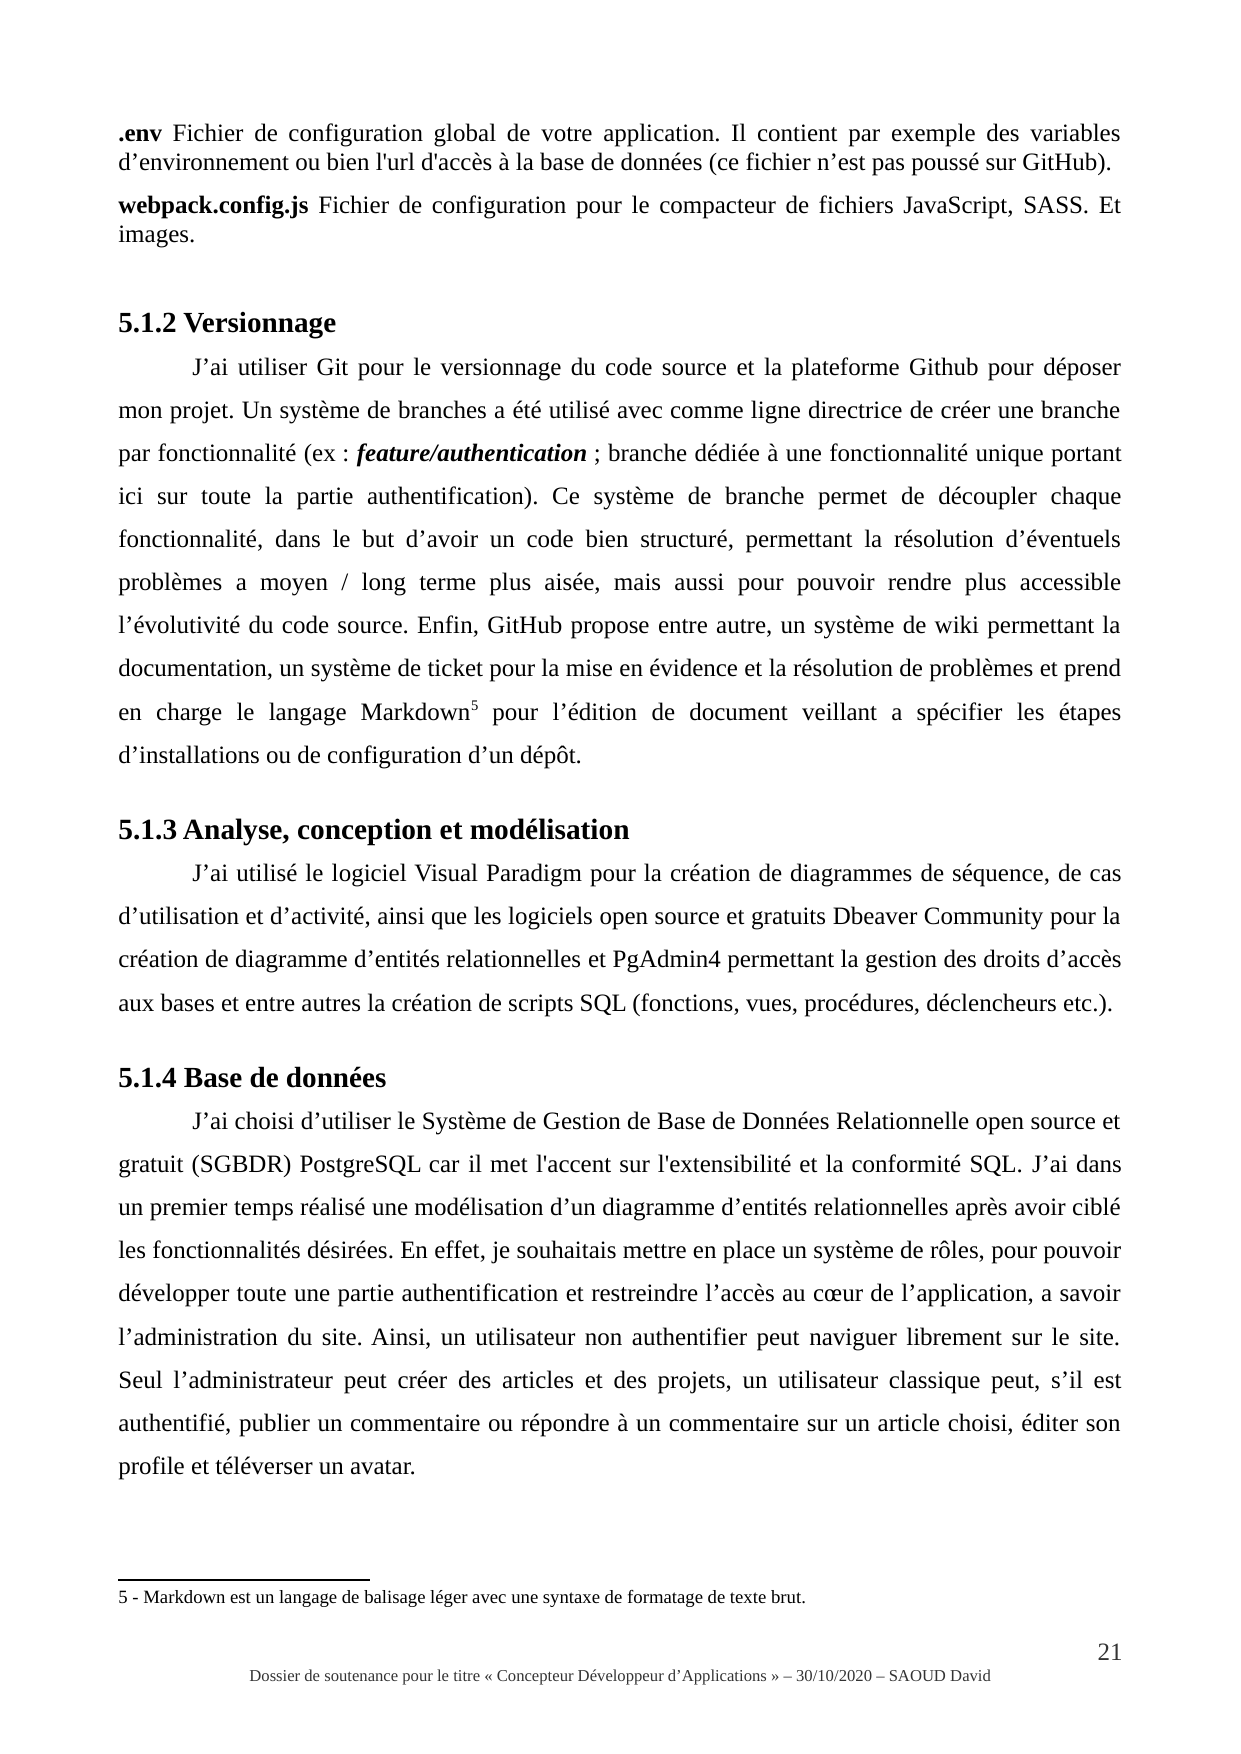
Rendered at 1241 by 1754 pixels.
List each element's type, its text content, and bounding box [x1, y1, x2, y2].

text - Markdown est un langage de balisage léger avec une syntaxe de formatage de texte brut. [118, 1586, 1122, 1608]
subtitle 5.1.3 Analyse, conception et modélisation [118, 812, 1122, 846]
subtitle 5.1.4 Base de données [118, 1060, 1122, 1093]
text J’ai utiliser Git pour le versionnage du code source et la plateforme Github pour déposer mon projet. Un système de branches a été utilisé avec comme ligne directrice de créer une branche par fonctionnalité (ex : feature/authentication ; branche dédiée à une fonctionnalité unique portant ici sur toute la partie authentification). Ce système de branche permet de découpler chaque fonctionnalité, dans le but d’avoir un code bien structuré, permettant la résolution d’éventuels problèmes a moyen / long terme plus aisée, mais aussi pour pouvoir rendre plus accessible l’évolutivité du code source. Enfin, GitHub propose entre autre, un système de wiki permettant la documentation, un système de ticket pour la mise en évidence et la résolution de problèmes et prend en charge le langage Markdown pour l’édition de document veillant a spécifier les étapes d’installations ou de configuration d’un dépôt. [118, 352, 1122, 768]
text webpack.config.js Fichier de configuration pour le compacteur de fichiers JavaScript, SASS. Et images. [118, 190, 1122, 248]
text J’ai choisi d’utiliser le Système de Gestion de Base de Données Relationnelle open source et gratuit (SGBDR) PostgreSQL car il met l'accent sur l'extensibilité et la conformité SQL. J’ai dans un premier temps réalisé une modélisation d’un diagramme d’entités relationnelles après avoir ciblé les fonctionnalités désirées. En effet, je souhaitais mettre en place un système de rôles, pour pouvoir développer toute une partie authentification et restreindre l’accès au cœur de l’application, a savoir l’administration du site. Ainsi, un utilisateur non authentifier peut naviguer librement sur le site. Seul l’administrateur peut créer des articles et des projets, un utilisateur classique peut, s’il est authentifié, publier un commentaire ou répondre à un commentaire sur un article choisi, éditer son profile et téléverser un avatar. [118, 1106, 1122, 1480]
subtitle 5.1.2 Versionnage [118, 306, 1122, 339]
text J’ai utilisé le logiciel Visual Paradigm pour la création de diagrammes de séquence, de cas d’utilisation et d’activité, ainsi que les logiciels open source et gratuits Dbeaver Community pour la création de diagramme d’entités relationnelles et PgAdmin4 permettant la gestion des droits d’accès aux bases et entre autres la création de scripts SQL (fonctions, vues, procédures, déclencheurs etc.). [118, 858, 1122, 1016]
text .env Fichier de configuration global de votre application. Il contient par exemple des variables d’environnement ou bien l'url d'accès à la base de données (ce fichier n’est pas poussé sur GitHub). [118, 118, 1122, 176]
